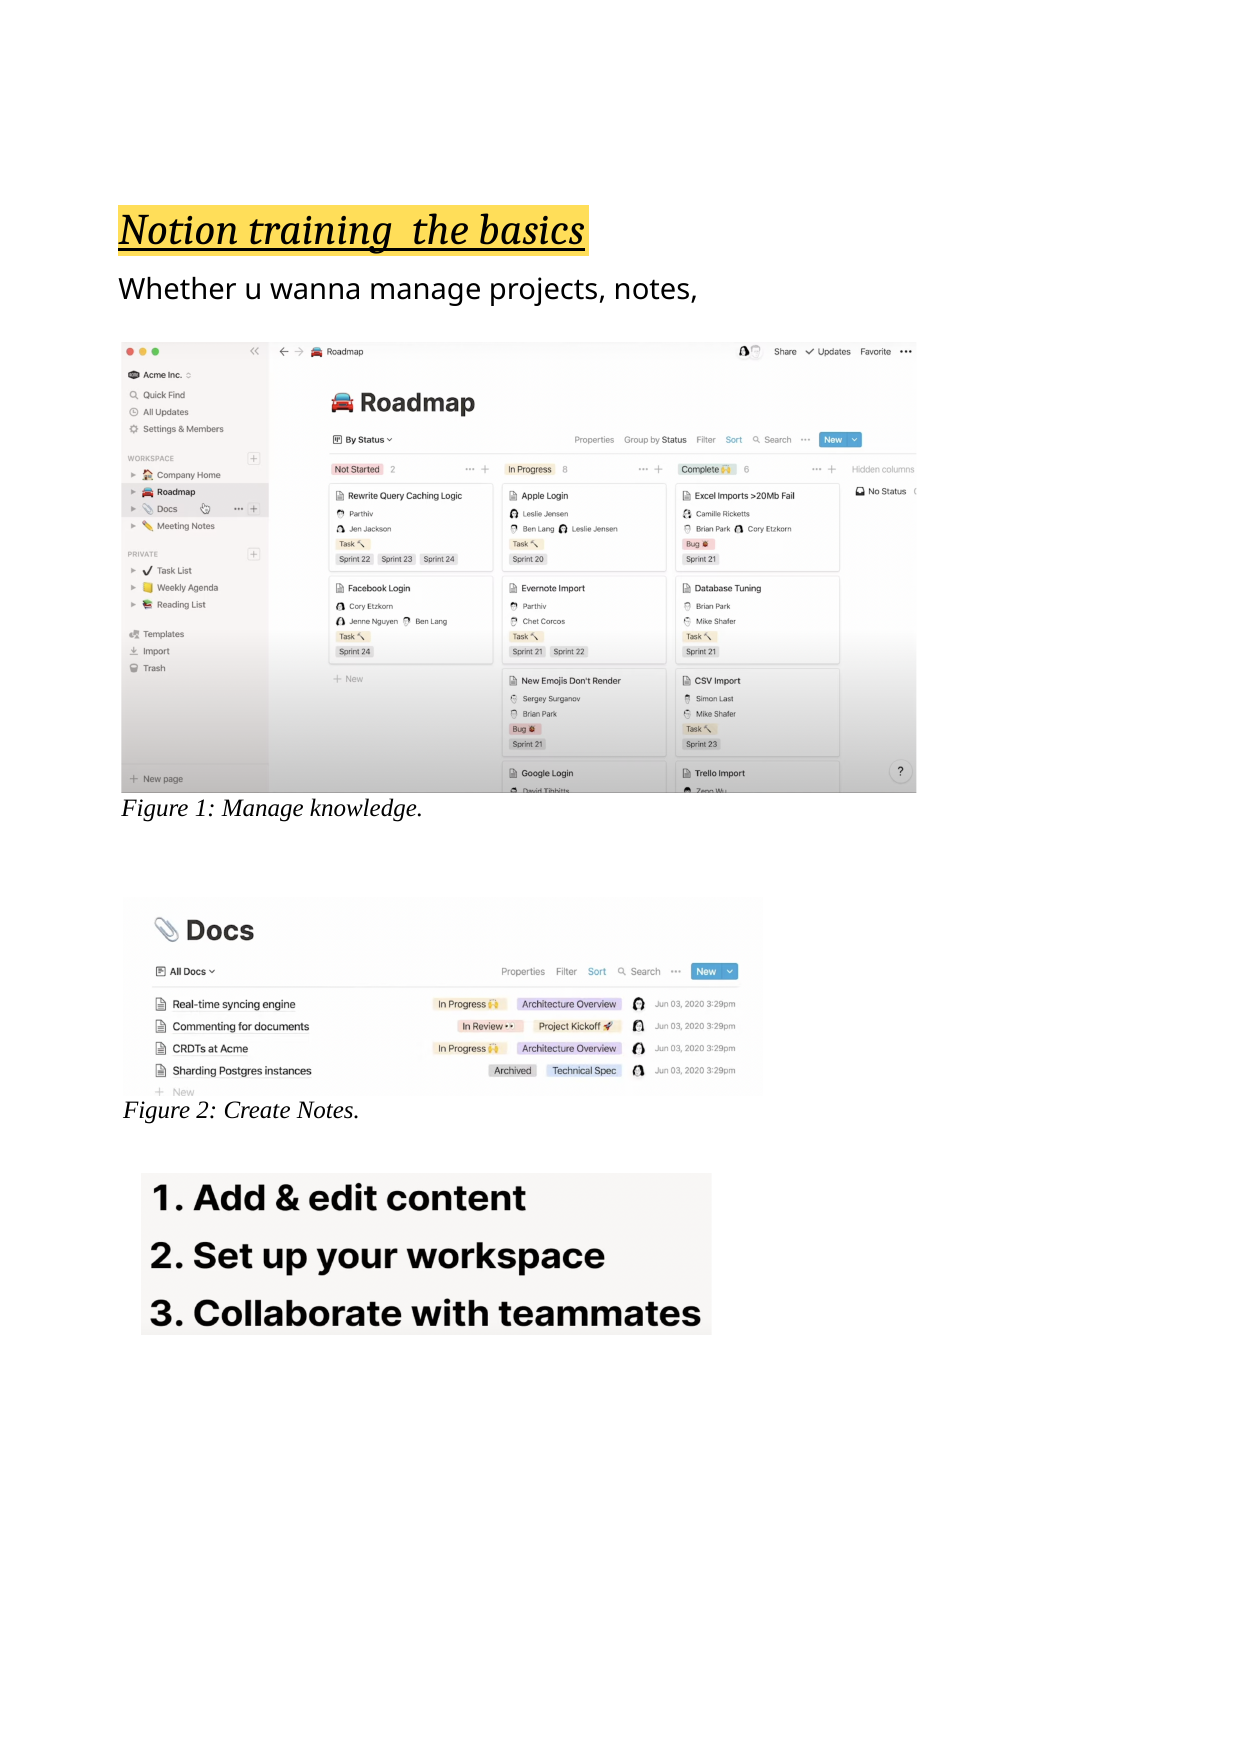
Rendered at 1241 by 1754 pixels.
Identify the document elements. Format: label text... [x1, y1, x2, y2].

picture [141, 1173, 712, 1335]
subtitle Notion training the basics [589, 205, 1122, 256]
text Figure 1: Manage knowledge. [121, 793, 917, 822]
text Figure 2: Create Notes. [123, 1096, 763, 1124]
text Whether u wanna manage projects, notes, [118, 268, 1122, 308]
picture [122, 897, 763, 1096]
picture [121, 342, 917, 793]
